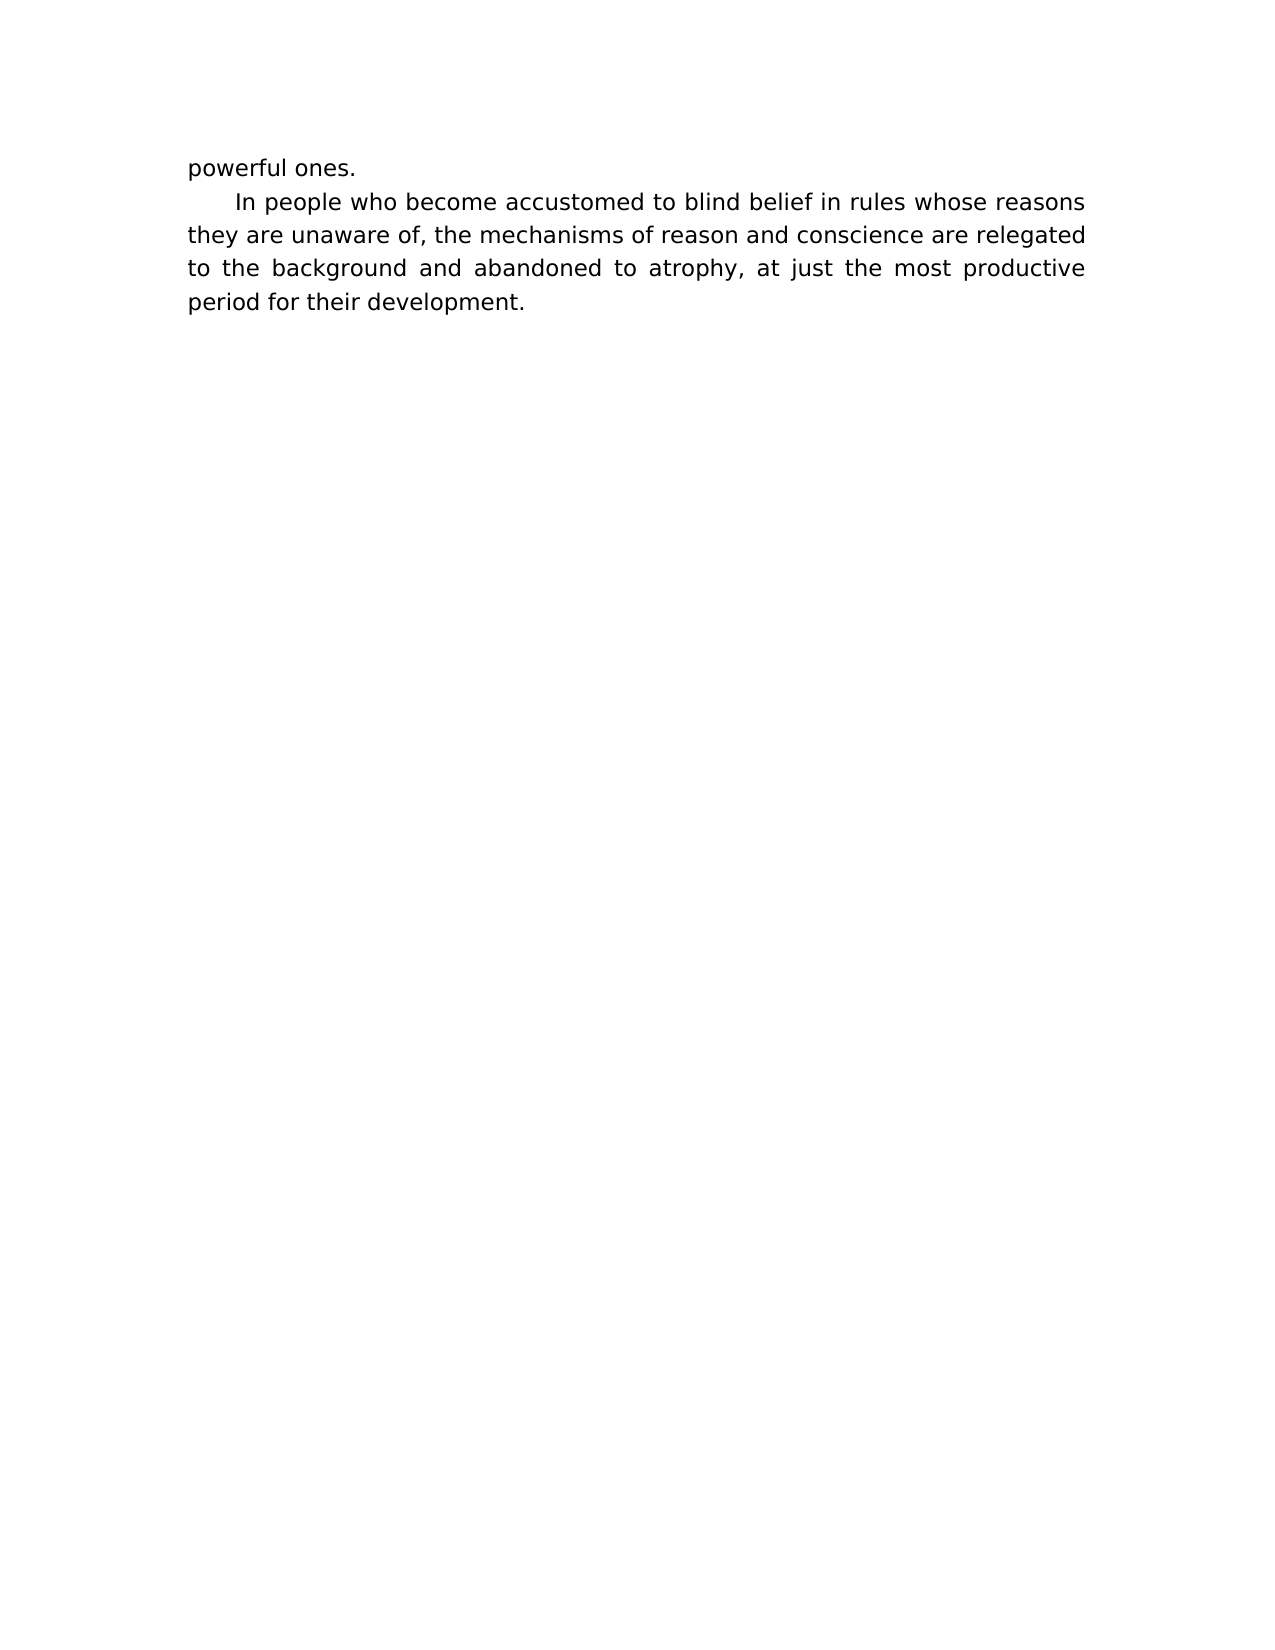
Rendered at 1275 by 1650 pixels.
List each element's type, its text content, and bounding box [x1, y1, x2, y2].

text powerful ones. [187, 150, 1087, 183]
text In people who become accustomed to blind belief in rules whose reasons they are unaware of, the mechanisms of reason and conscience are relegated to the background and abandoned to atrophy, at just the most productive period for their development. [187, 183, 1087, 317]
